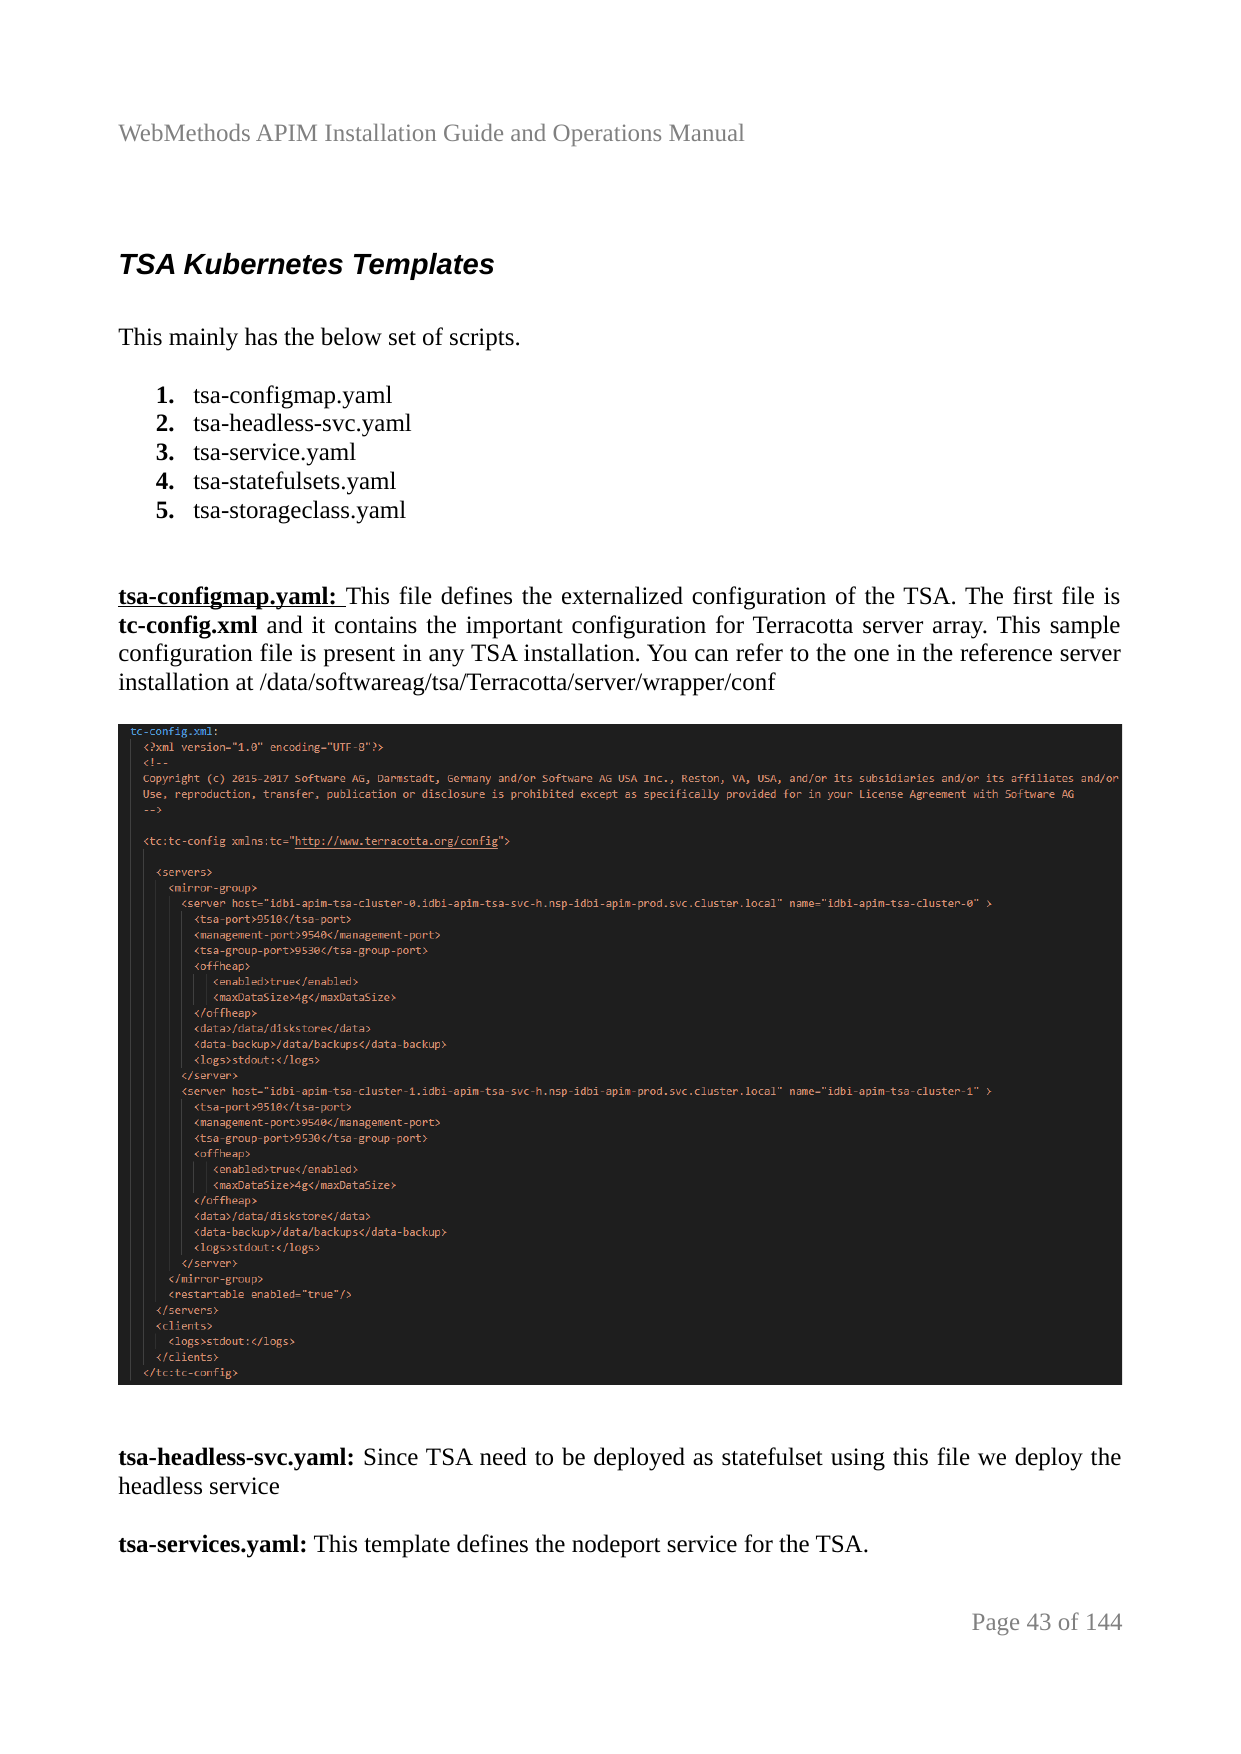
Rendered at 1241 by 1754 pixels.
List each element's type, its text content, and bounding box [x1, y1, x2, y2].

list tsa-configmap.yaml [156, 380, 1122, 408]
picture [118, 724, 1123, 1385]
subtitle TSA Kubernetes Templates [118, 247, 1122, 281]
list tsa-service.yaml [156, 437, 1122, 466]
list tsa-statefulsets.yaml [156, 466, 1122, 495]
text tsa-services.yaml: This template defines the nodeport service for the TSA. [118, 1529, 1122, 1557]
list tsa-storageclass.yaml [156, 495, 1122, 523]
list tsa-headless-svc.yaml [156, 408, 1122, 437]
text This mainly has the below set of scripts. [118, 322, 1122, 351]
text tsa-headless-svc.yaml: Since TSA need to be deployed as statefulset using this file we deploy the headless service [118, 1442, 1122, 1500]
text tsa-configmap.yaml: This file defines the externalized configuration of the TSA. The first file is tc-config.xml and it contains the important configuration for Terracotta server array. This sample configuration file is present in any TSA installation. You can refer to the one in the reference server installation at /data/softwareag/tsa/Terracotta/server/wrapper/conf [118, 581, 1122, 696]
